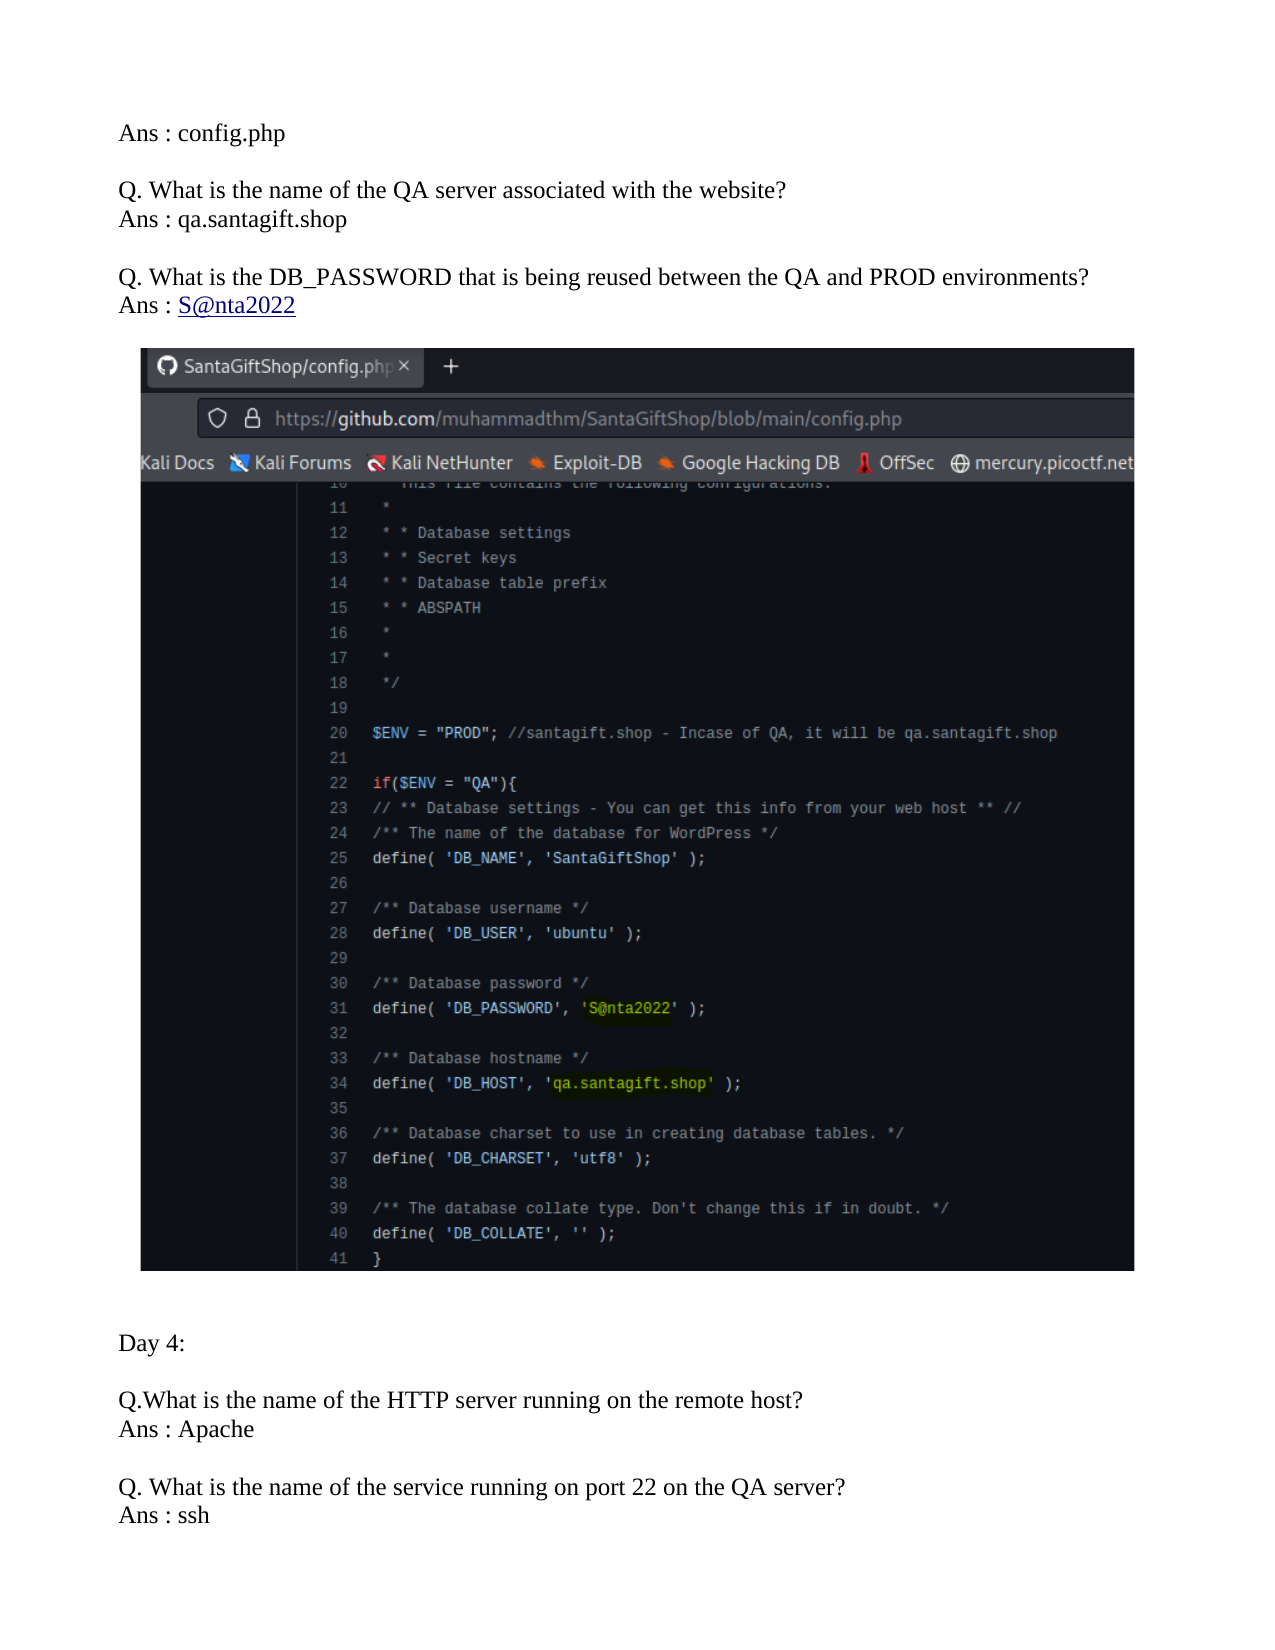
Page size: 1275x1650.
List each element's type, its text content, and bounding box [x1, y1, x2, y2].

text Q.What is the name of the HTTP server running on the remote host? [118, 1386, 1157, 1414]
text Ans : qa.santagift.shop [118, 204, 1157, 233]
text Ans : ssh [118, 1501, 1157, 1529]
picture [140, 348, 1135, 1271]
text Q. What is the name of the QA server associated with the website? [118, 176, 1157, 204]
text Q. What is the name of the service running on port 22 on the QA server? [118, 1472, 1157, 1501]
text Ans : S@nta2022 [118, 291, 1157, 319]
text Ans : config.php [118, 118, 1157, 147]
text Ans : Apache [118, 1414, 1157, 1443]
text Q. What is the DB_PASSWORD that is being reused between the QA and PROD environments? [118, 262, 1157, 291]
text Day 4: [118, 1328, 1157, 1357]
